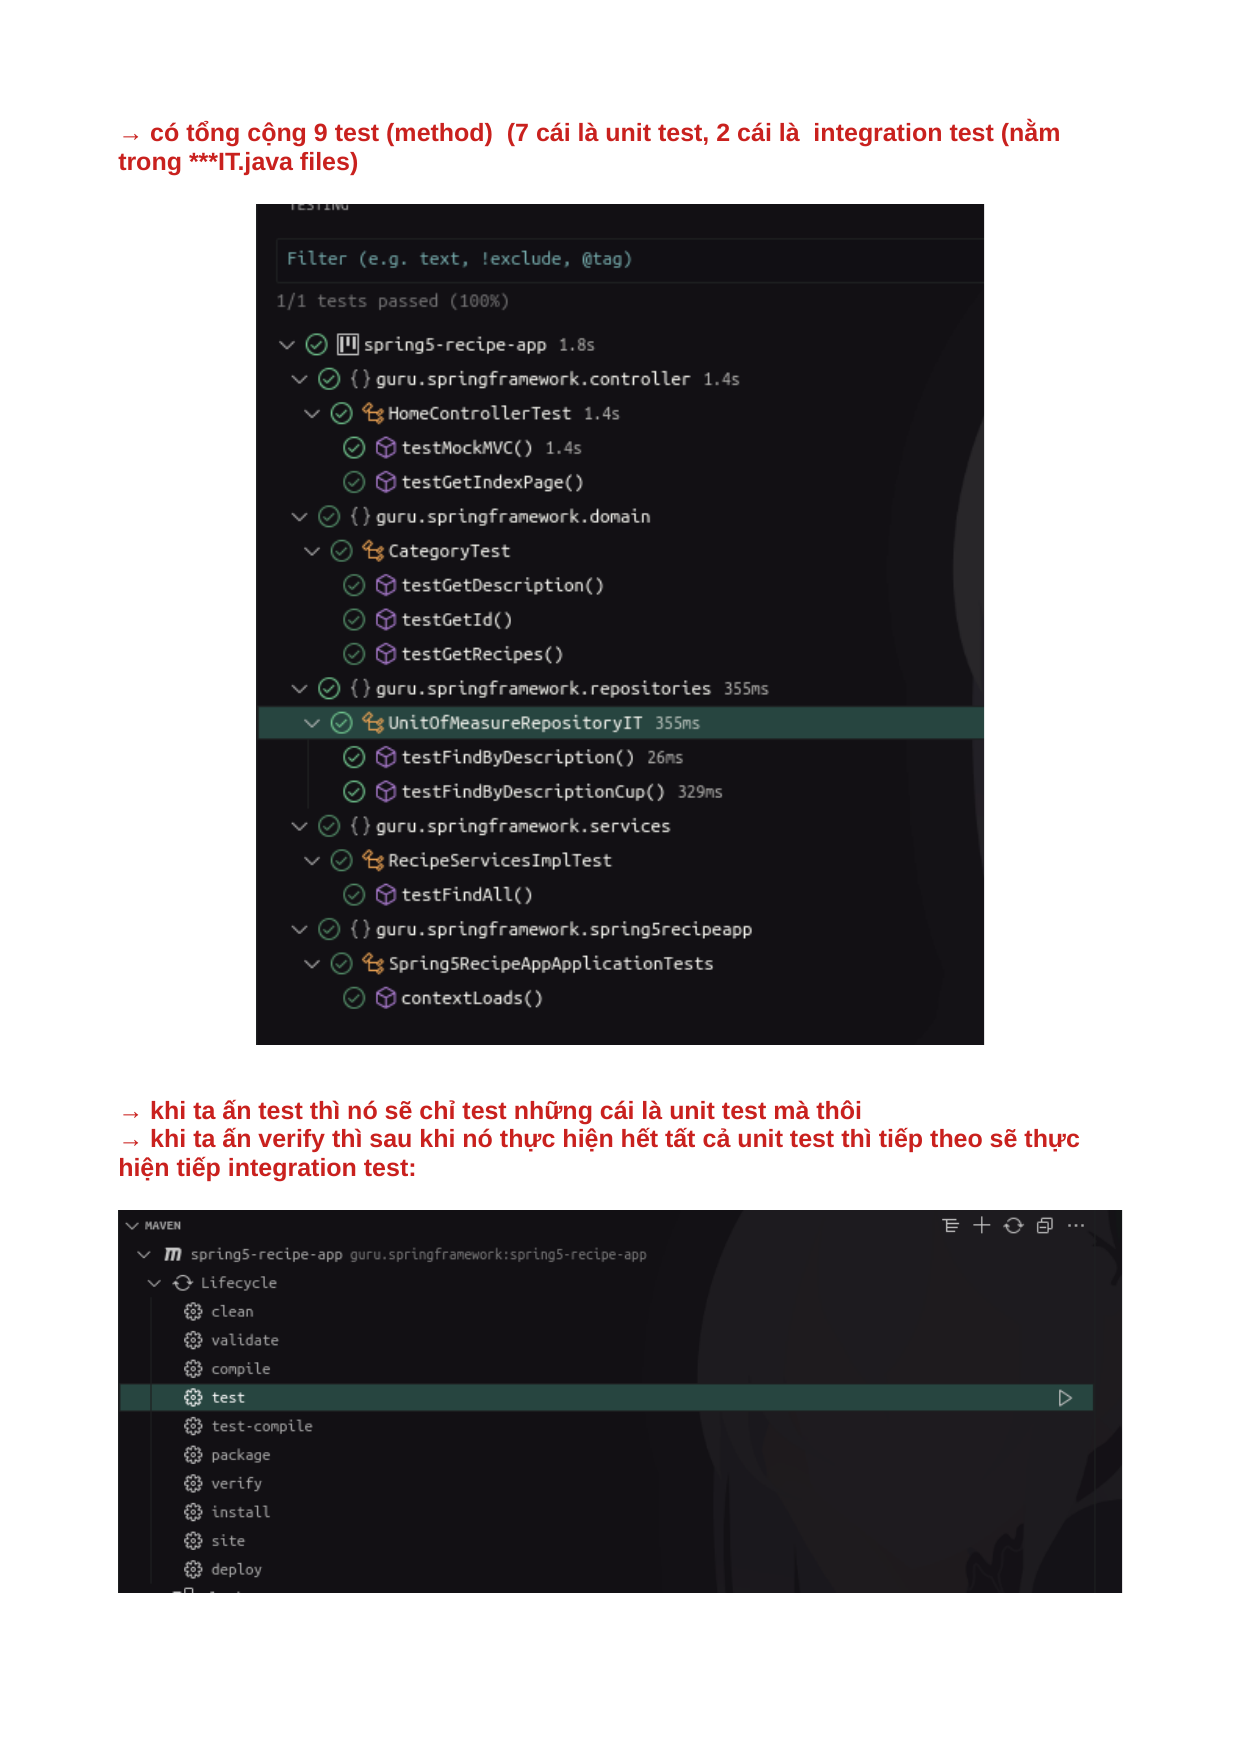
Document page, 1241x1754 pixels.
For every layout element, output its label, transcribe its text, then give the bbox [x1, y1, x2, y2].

picture [118, 1210, 1123, 1593]
picture [256, 204, 985, 1045]
text → có tổng cộng 9 test (method) (7 cái là unit test, 2 cái là integration test (nằm trong ***IT.java files) [118, 118, 1122, 176]
text → khi ta ấn verify thì sau khi nó thực hiện hết tất cả unit test thì tiếp theo sẽ thực hiện tiếp integration test: [118, 1124, 1122, 1182]
text → khi ta ấn test thì nó sẽ chỉ test những cái là unit test mà thôi [118, 1096, 1122, 1124]
